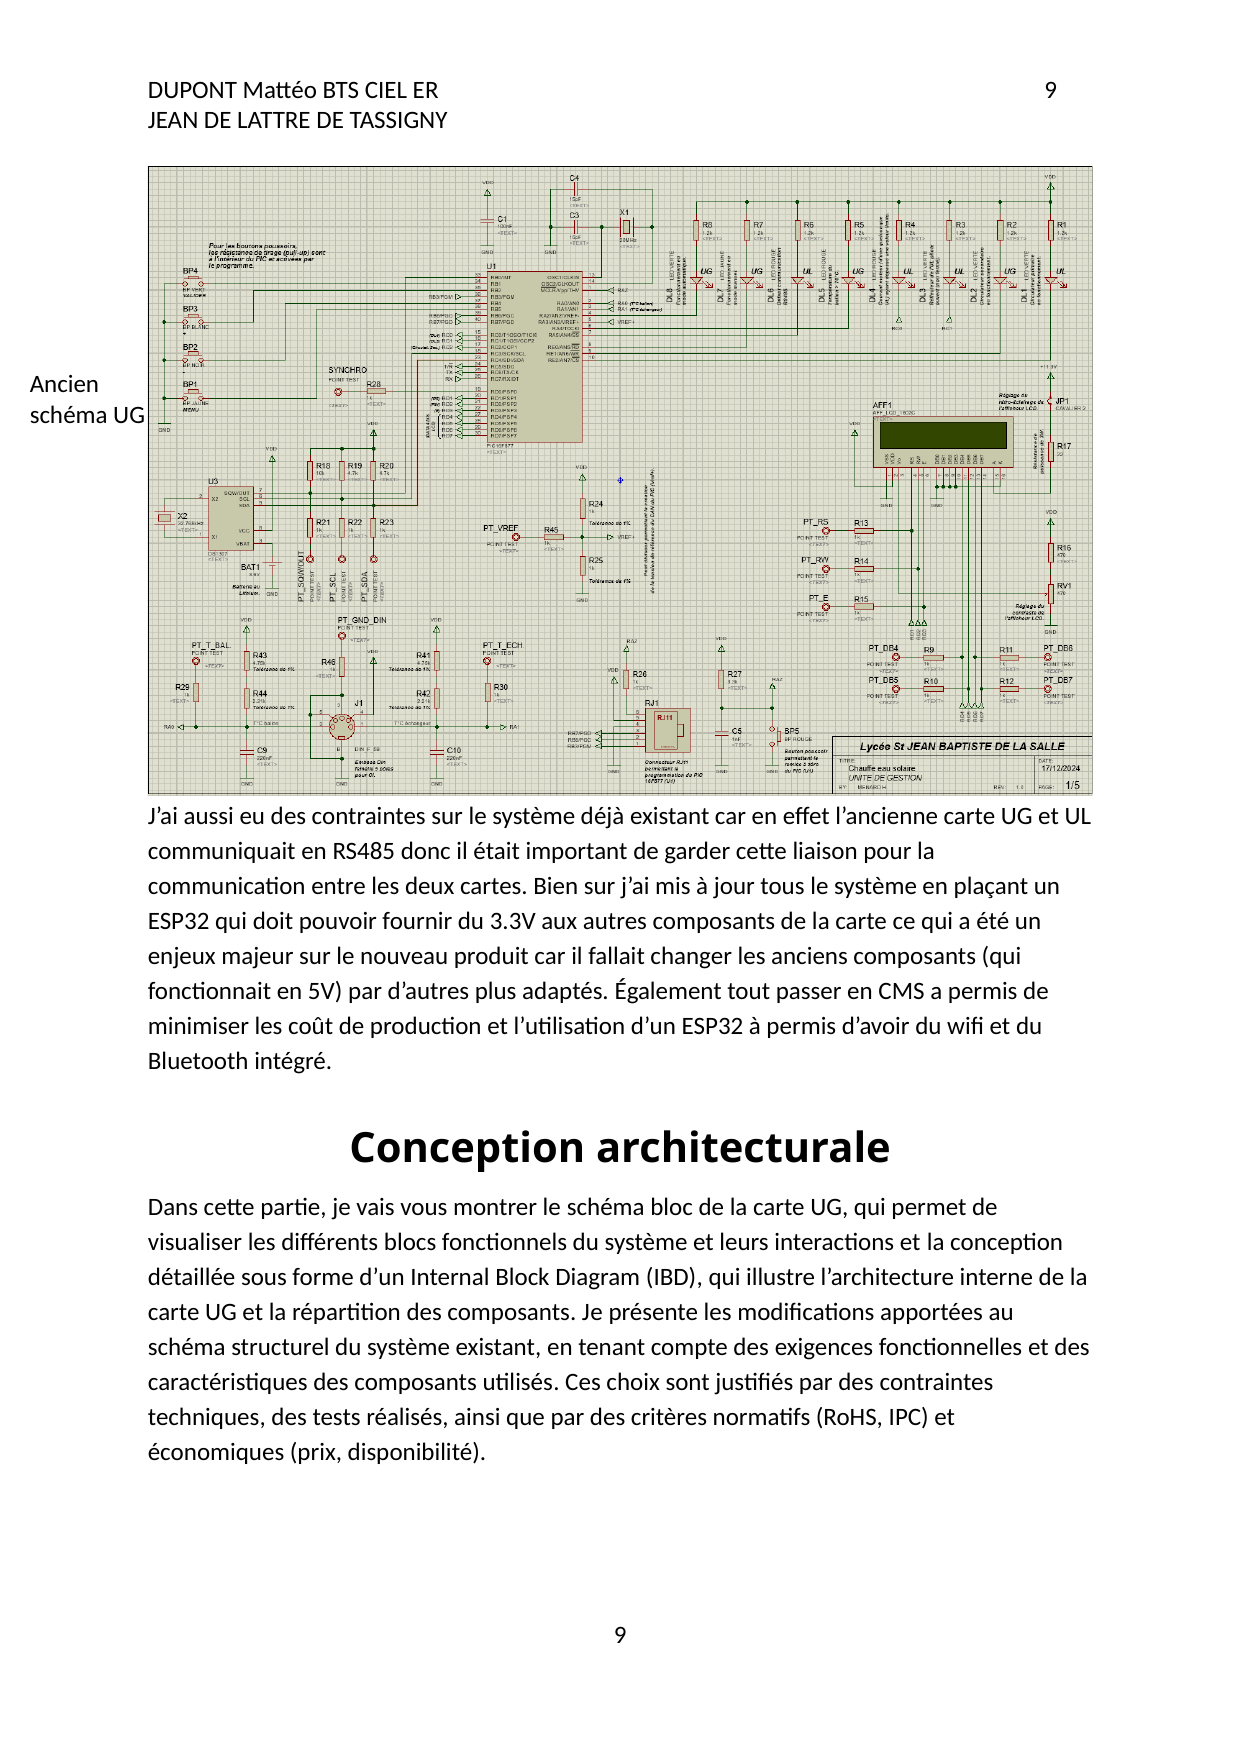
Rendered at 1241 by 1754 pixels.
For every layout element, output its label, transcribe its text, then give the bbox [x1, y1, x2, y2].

subtitle Conception architecturale [148, 1118, 1093, 1175]
text J’ai aussi eu des contraintes sur le système déjà existant car en effet l’ancienne carte UG et UL communiquait en RS485 donc il était important de garder cette liaison pour la communication entre les deux cartes. Bien sur j’ai mis à jour tous le système en plaçant un ESP32 qui doit pouvoir fournir du 3.3V aux autres composants de la carte ce qui a été un enjeux majeur sur le nouveau produit car il fallait changer les anciens composants (qui fonctionnait en 5V) par d’autres plus adaptés. Également tout passer en CMS a permis de minimiser les coût de production et l’utilisation d’un ESP32 à permis d’avoir du wifi et du Bluetooth intégré. [148, 796, 1093, 1076]
text [148, 148, 1093, 166]
text Dans cette partie, je vais vous montrer le schéma bloc de la carte UG, qui permet de visualiser les différents blocs fonctionnels du système et leurs interactions et la conception détaillée sous forme d’un Internal Block Diagram (IBD), qui illustre l’architecture interne de la carte UG et la répartition des composants. Je présente les modifications apportées au schéma structurel du système existant, en tenant compte des exigences fonctionnelles et des caractéristiques des composants utilisés. Ces choix sont justifiés par des contraintes techniques, des tests réalisés, ainsi que par des critères normatifs (RoHS, IPC) et économiques (prix, disponibilité). [148, 1192, 1093, 1467]
picture [147, 166, 1093, 796]
